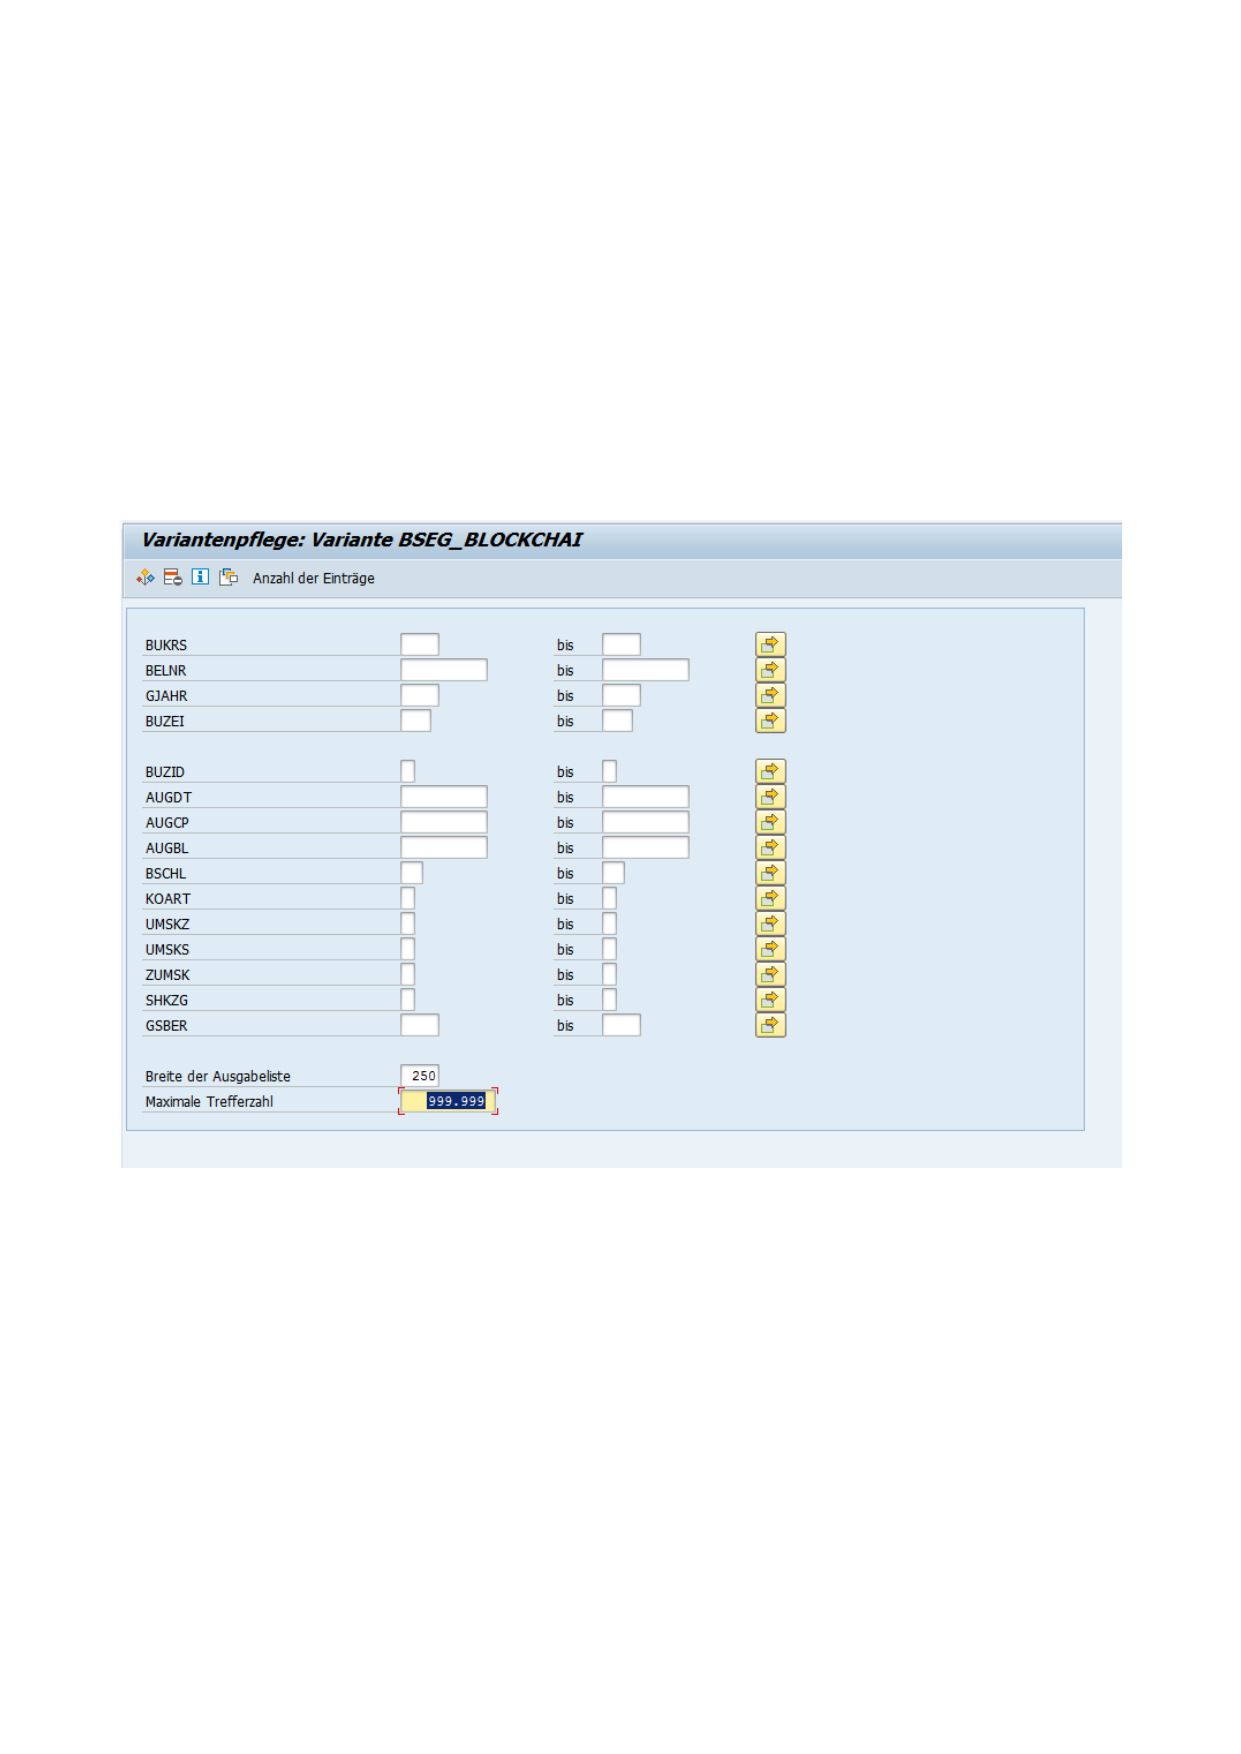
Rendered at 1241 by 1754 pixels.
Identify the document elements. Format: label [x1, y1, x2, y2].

picture [118, 520, 1123, 1168]
